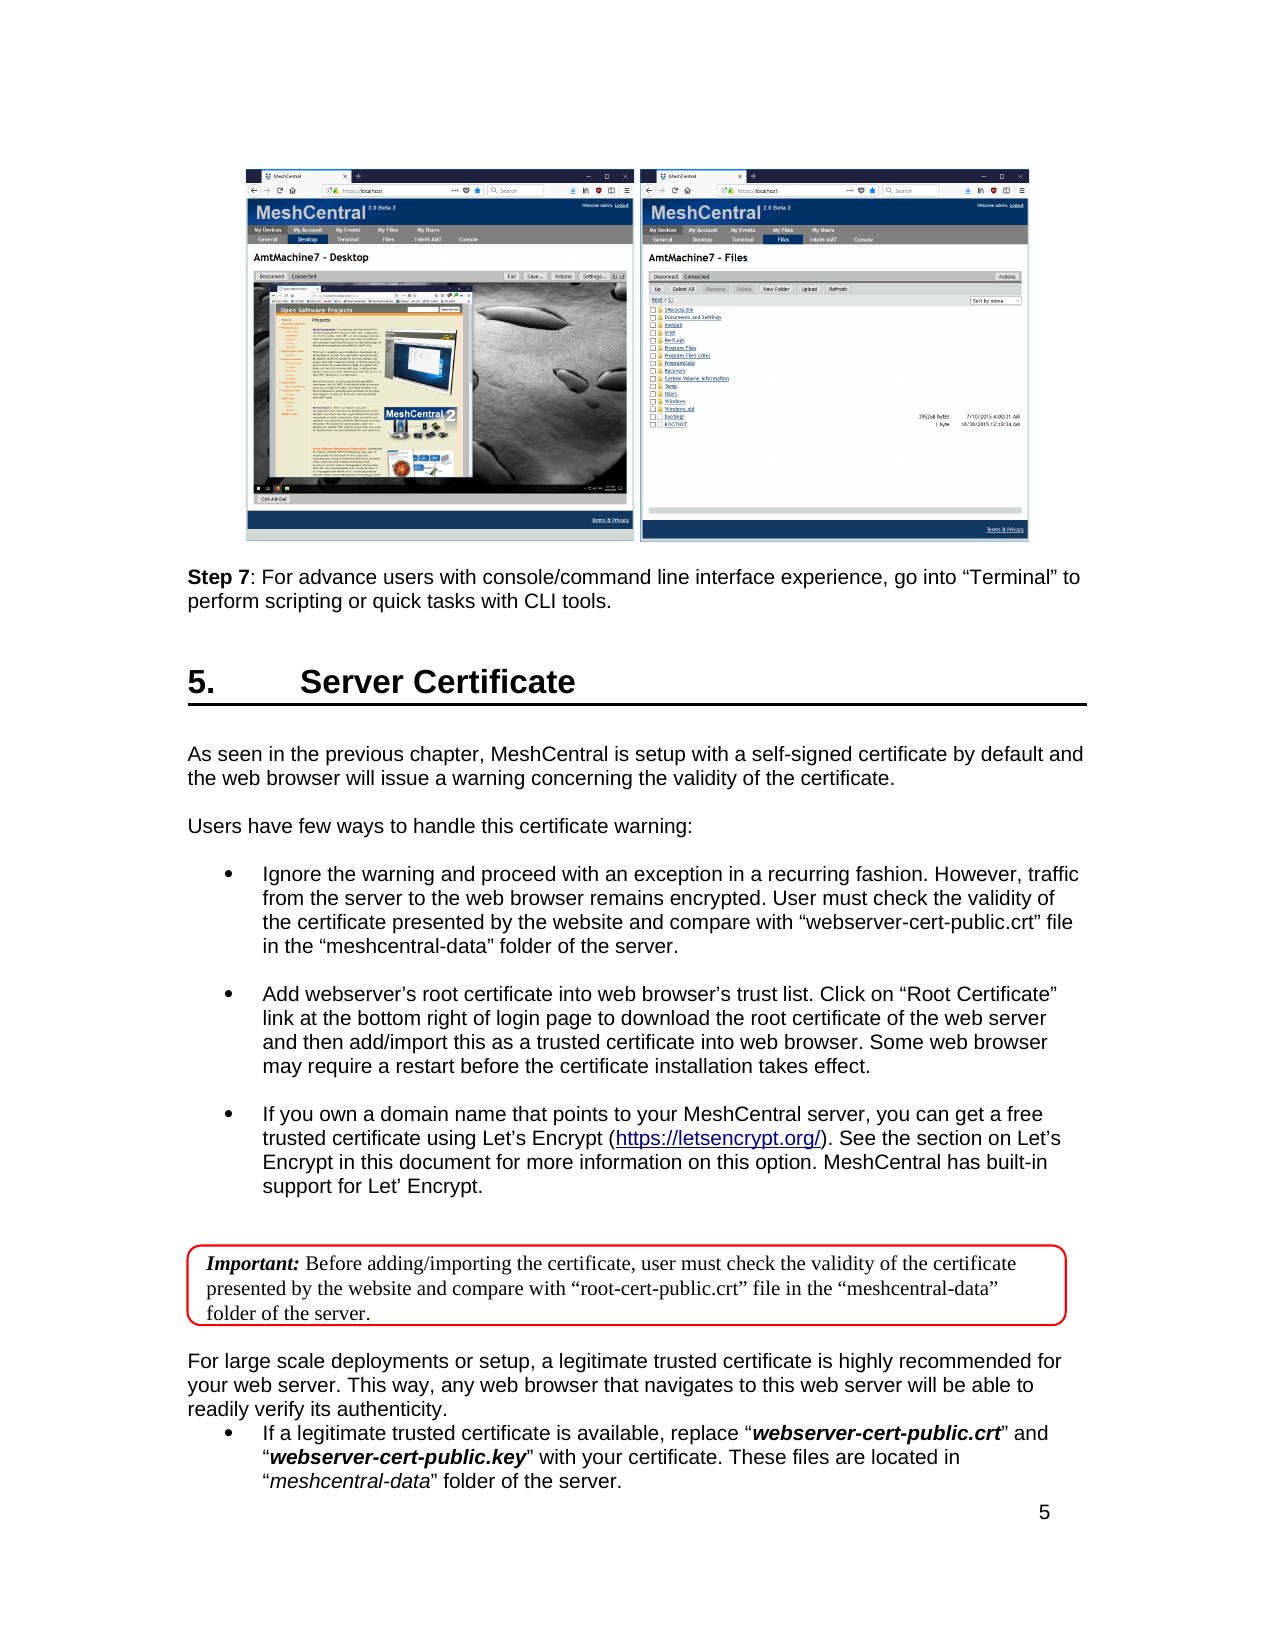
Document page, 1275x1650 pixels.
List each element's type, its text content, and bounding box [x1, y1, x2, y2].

list If you own a domain name that points to your MeshCentral server, you can get a free trusted certificate using Let’s Encrypt (https://letsencrypt.org/). See the section on Let’s Encrypt in this document for more information on this option. MeshCentral has built-in support for Let’ Encrypt. [225, 1102, 1087, 1198]
list Ignore the warning and proceed with an exception in a recurring fashion. However, traffic from the server to the web browser remains encrypted. User must check the validity of the certificate presented by the website and compare with “webserver-cert-public.crt” file in the “meshcentral-data” folder of the server. [225, 862, 1087, 958]
text Step 7: For advance users with console/command line interface experience, go into “Terminal” to perform scripting or quick tasks with CLI tools. [187, 565, 1087, 613]
text For large scale deployments or setup, a legitimate trusted certificate is highly recommended for your web server. This way, any web browser that navigates to this web server will be able to readily verify its authenticity. [187, 1349, 1087, 1421]
list Add webserver’s root certificate into web browser’s trust list. Click on “Root Certificate” link at the bottom right of login page to download the root certificate of the web server and then add/import this as a trusted certificate into web browser. Some web browser may require a restart before the certificate installation takes effect. [225, 982, 1087, 1078]
subtitle Server Certificate [187, 662, 1087, 706]
list If a legitimate trusted certificate is available, replace “webserver-cert-public.crt” and “webserver-cert-public.key” with your certificate. These files are located in “meshcentral-data” folder of the server. [225, 1421, 1087, 1493]
text Users have few ways to handle this certificate warning: [187, 814, 1087, 838]
text As seen in the previous chapter, MeshCentral is setup with a self-signed certificate by default and the web browser will issue a warning concerning the validity of the certificate. [187, 742, 1087, 790]
